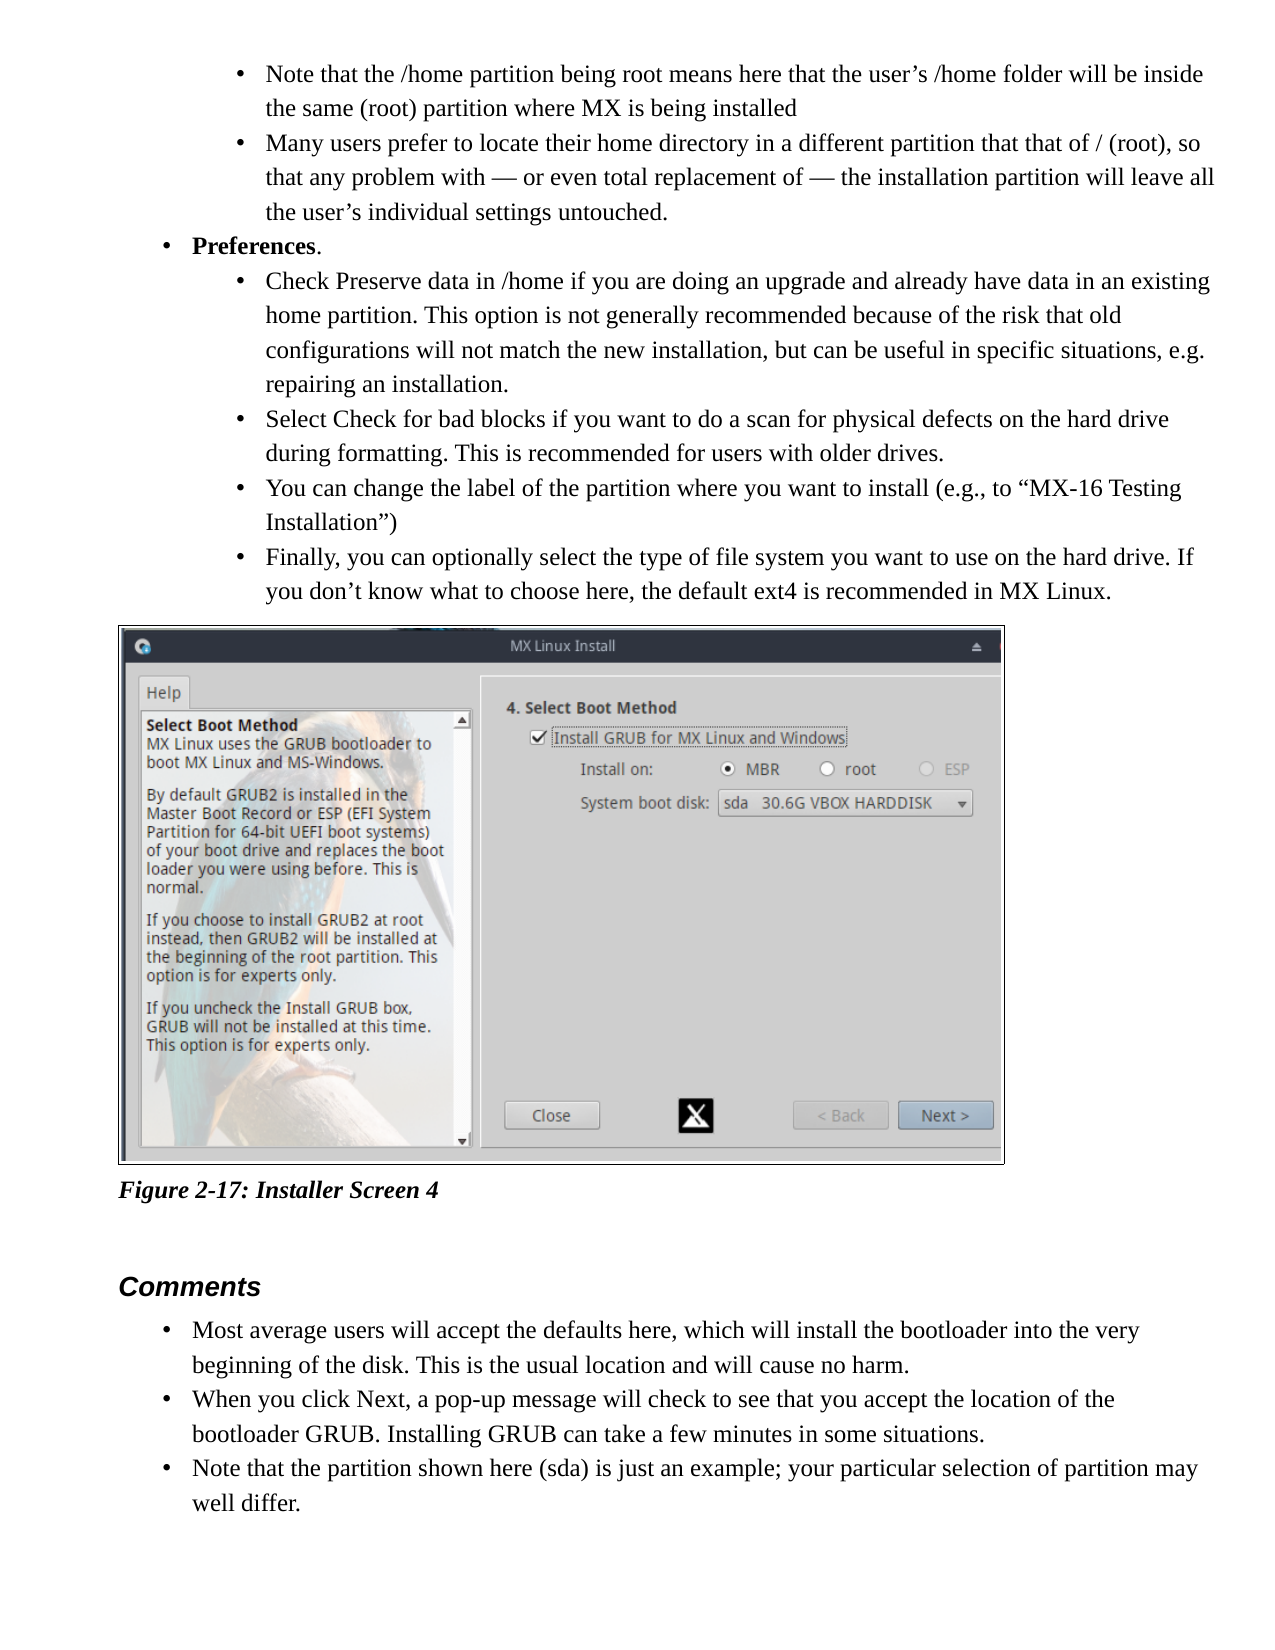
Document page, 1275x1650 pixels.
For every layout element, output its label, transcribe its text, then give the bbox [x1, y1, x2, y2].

list Finally, you can optionally select the type of file system you want to use on the hard drive. If you don’t know what to choose here, the default ext4 is recommended in MX Linux. [236, 542, 1216, 605]
list Check Preserve data in /home if you are doing an upgrade and already have data in an existing home partition. This option is not generally recommended because of the risk that old configurations will not match the new installation, but can be useful in specific situations, e.g. repairing an installation. [236, 266, 1216, 398]
list Many users prefer to locate their home directory in a different partition that that of / (root), so that any problem with — or even total replacement of — the installation partition will leave all the user’s individual settings untouched. [236, 128, 1216, 226]
list Note that the /home partition being root means here that the user’s /home folder will be inside the same (root) partition where MX is being installed [236, 59, 1216, 122]
picture [121, 628, 1001, 1161]
list You can change the label of the partition where you want to install (e.g., to “MX-16 Testing Installation”) [236, 473, 1216, 536]
list Select Check for bad blocks if you want to do a scan for physical defects on the hard drive during formatting. This is recommended for users with older drives. [236, 404, 1216, 467]
list Preferences. [162, 231, 1216, 260]
subtitle Comments [118, 1271, 1216, 1303]
list When you click Next, a pop-up message will check to see that you accept the location of the bootloader GRUB. Installing GRUB can take a few minutes in some situations. [162, 1384, 1216, 1447]
list Note that the partition shown here (sda) is just an example; your particular selection of partition may well differ. [162, 1453, 1216, 1516]
list Most average users will accept the defaults here, which will install the bootloader into the very beginning of the disk. This is the usual location and will cause no harm. [162, 1315, 1216, 1378]
text Figure 2-17: Installer Screen 4 [118, 625, 1216, 1203]
